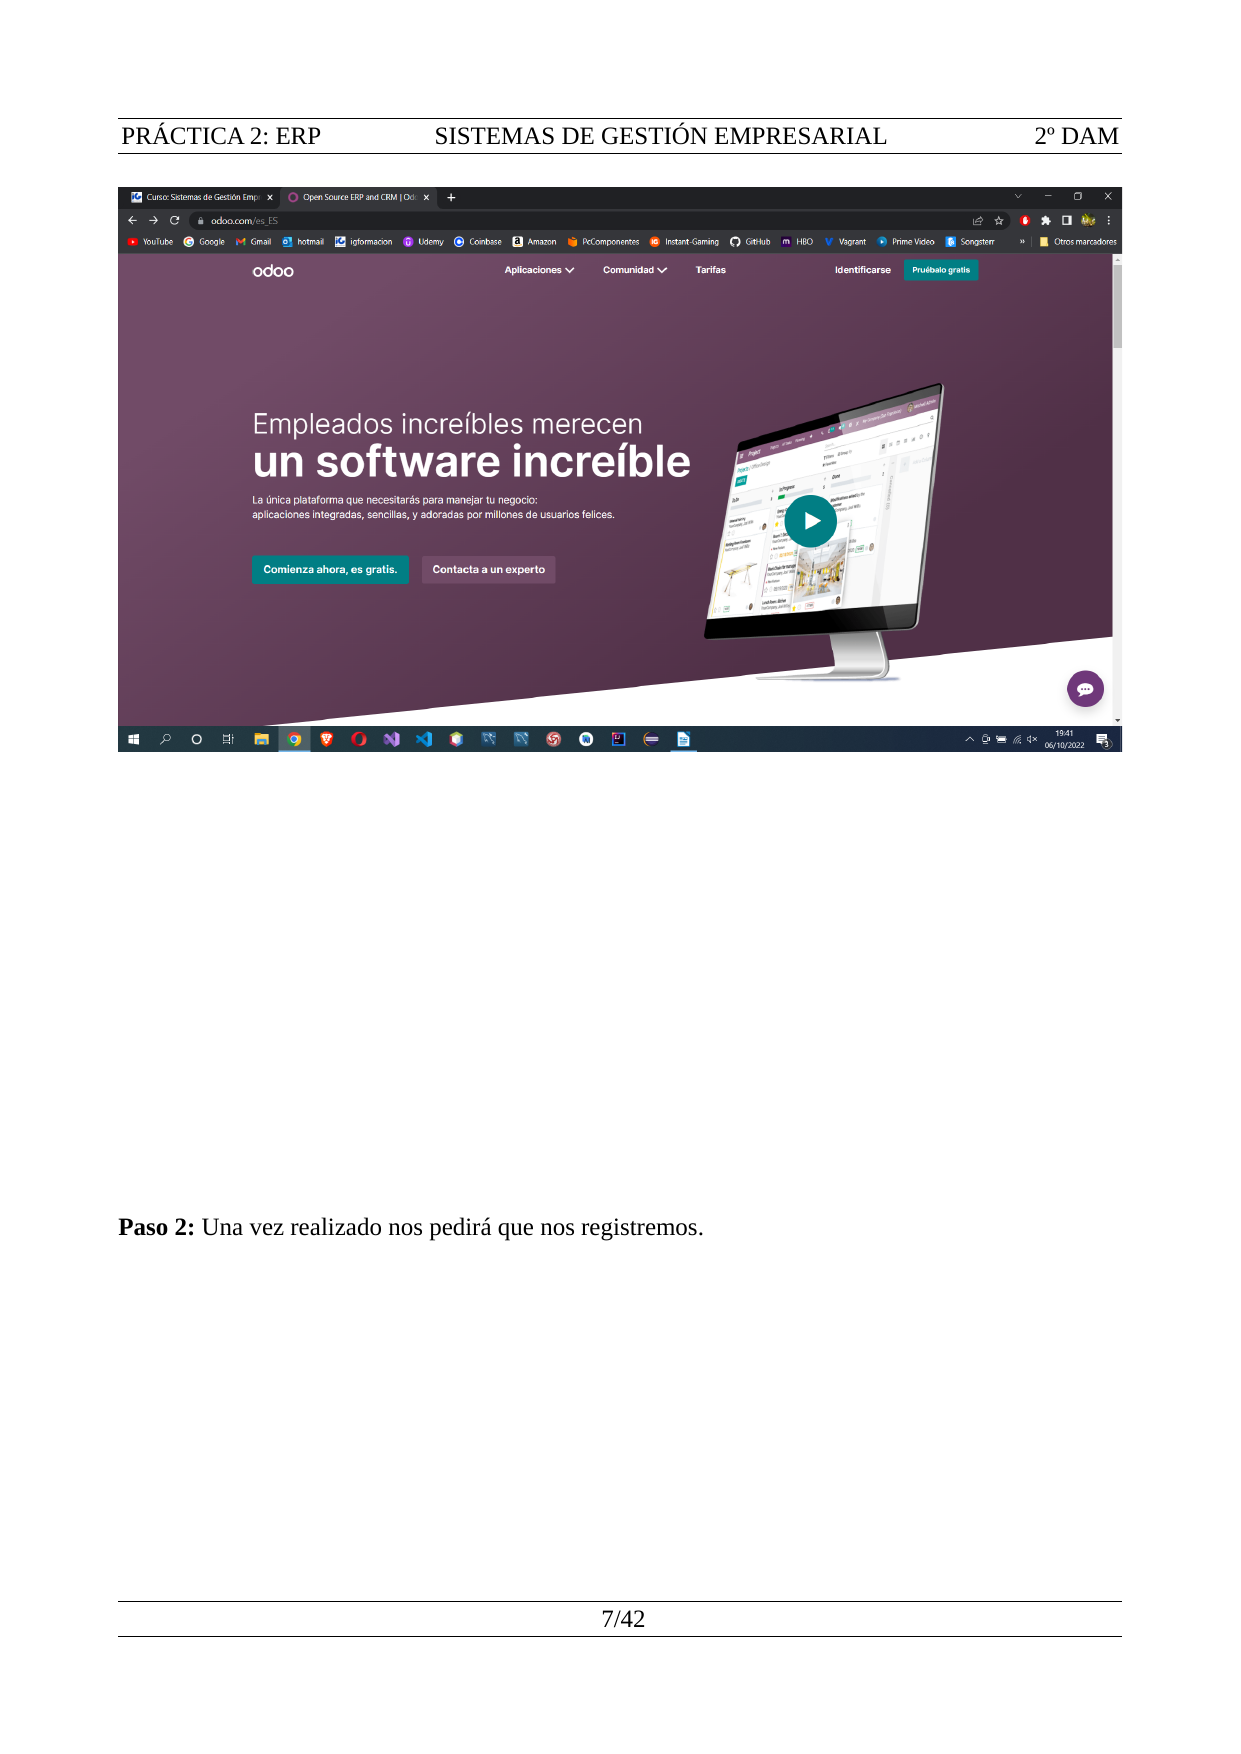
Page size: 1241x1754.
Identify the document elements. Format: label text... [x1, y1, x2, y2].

picture [118, 187, 1123, 752]
text Paso 2: Una vez realizado nos pedirá que nos registremos. [118, 1212, 1122, 1240]
